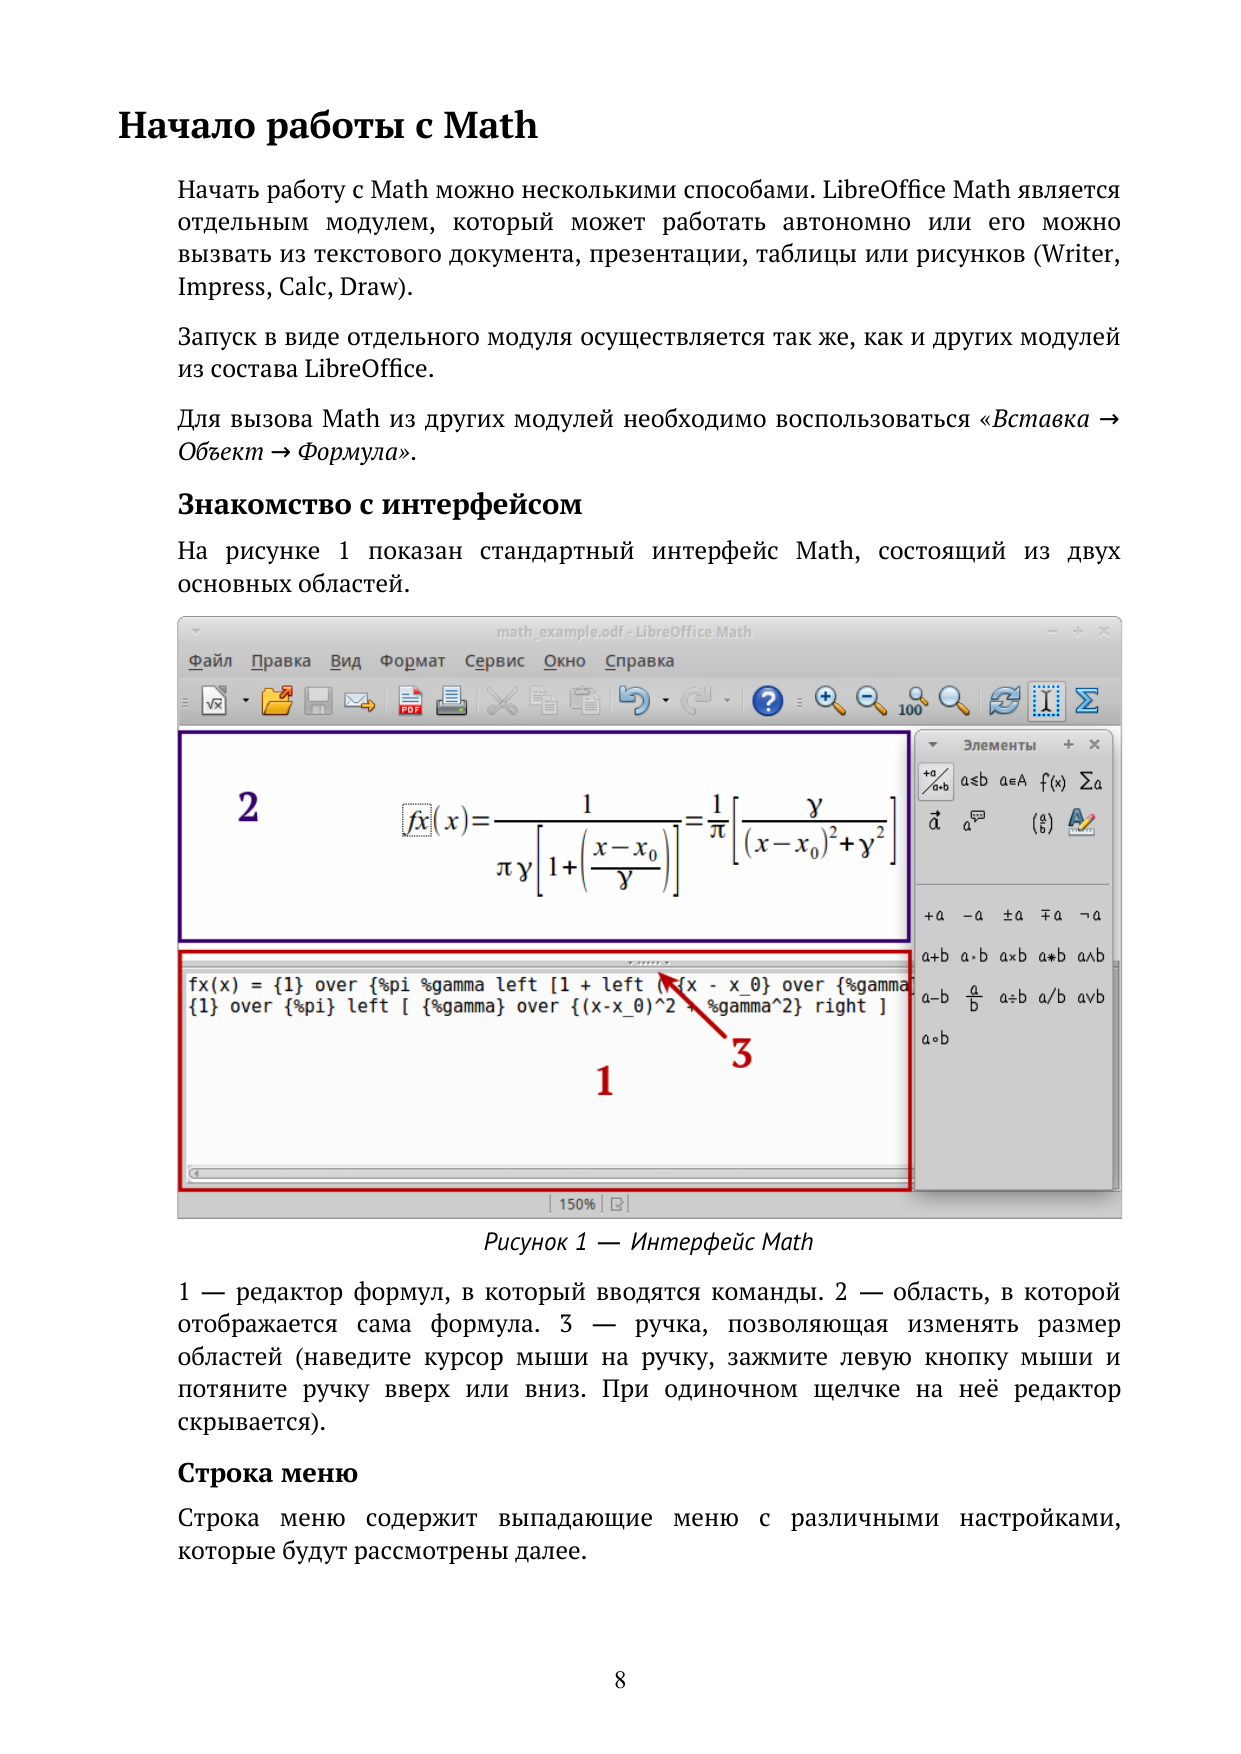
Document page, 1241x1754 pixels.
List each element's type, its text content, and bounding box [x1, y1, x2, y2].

text На рисунке 1 показан стандартный интерфейс Math, состоящий из двух основных областей. [177, 534, 1122, 599]
text Начать работу с Math можно несколькими способами. LibreOffice Math является отдельным модулем, который может работать автономно или его можно вызвать из текстового документа, презентации, таблицы или рисунков (Writer, Impress, Calc, Draw). [177, 173, 1122, 302]
text Для вызова Math из других модулей необходимо воспользоваться «Вставка → Объект → Формула». [177, 402, 1122, 467]
text 1 ― редактор формул, в который вводятся команды. 2 ― область, в которой отображается сама формула. 3 ― ручка, позволяющая изменять размер областей (наведите курсор мыши на ручку, зажмите левую кнопку мыши и потяните ручку вверх или вниз. При одиночном щелчке на неё редактор скрывается). [177, 1257, 1122, 1437]
subtitle Знакомство с интерфейсом [177, 485, 1122, 523]
subtitle Строка меню [177, 1454, 1122, 1490]
text Запуск в виде отдельного модуля осуществляется так же, как и других модулей из состава LibreOffice. [177, 320, 1122, 385]
text Строка меню содержит выпадающие меню с различными настройками, которые будут рассмотрены далее. [177, 1501, 1122, 1566]
picture [177, 616, 1123, 1219]
subtitle Начало работы с Math [118, 100, 1122, 149]
text Рисунок 1 ― Интерфейс Math [177, 1219, 1122, 1257]
